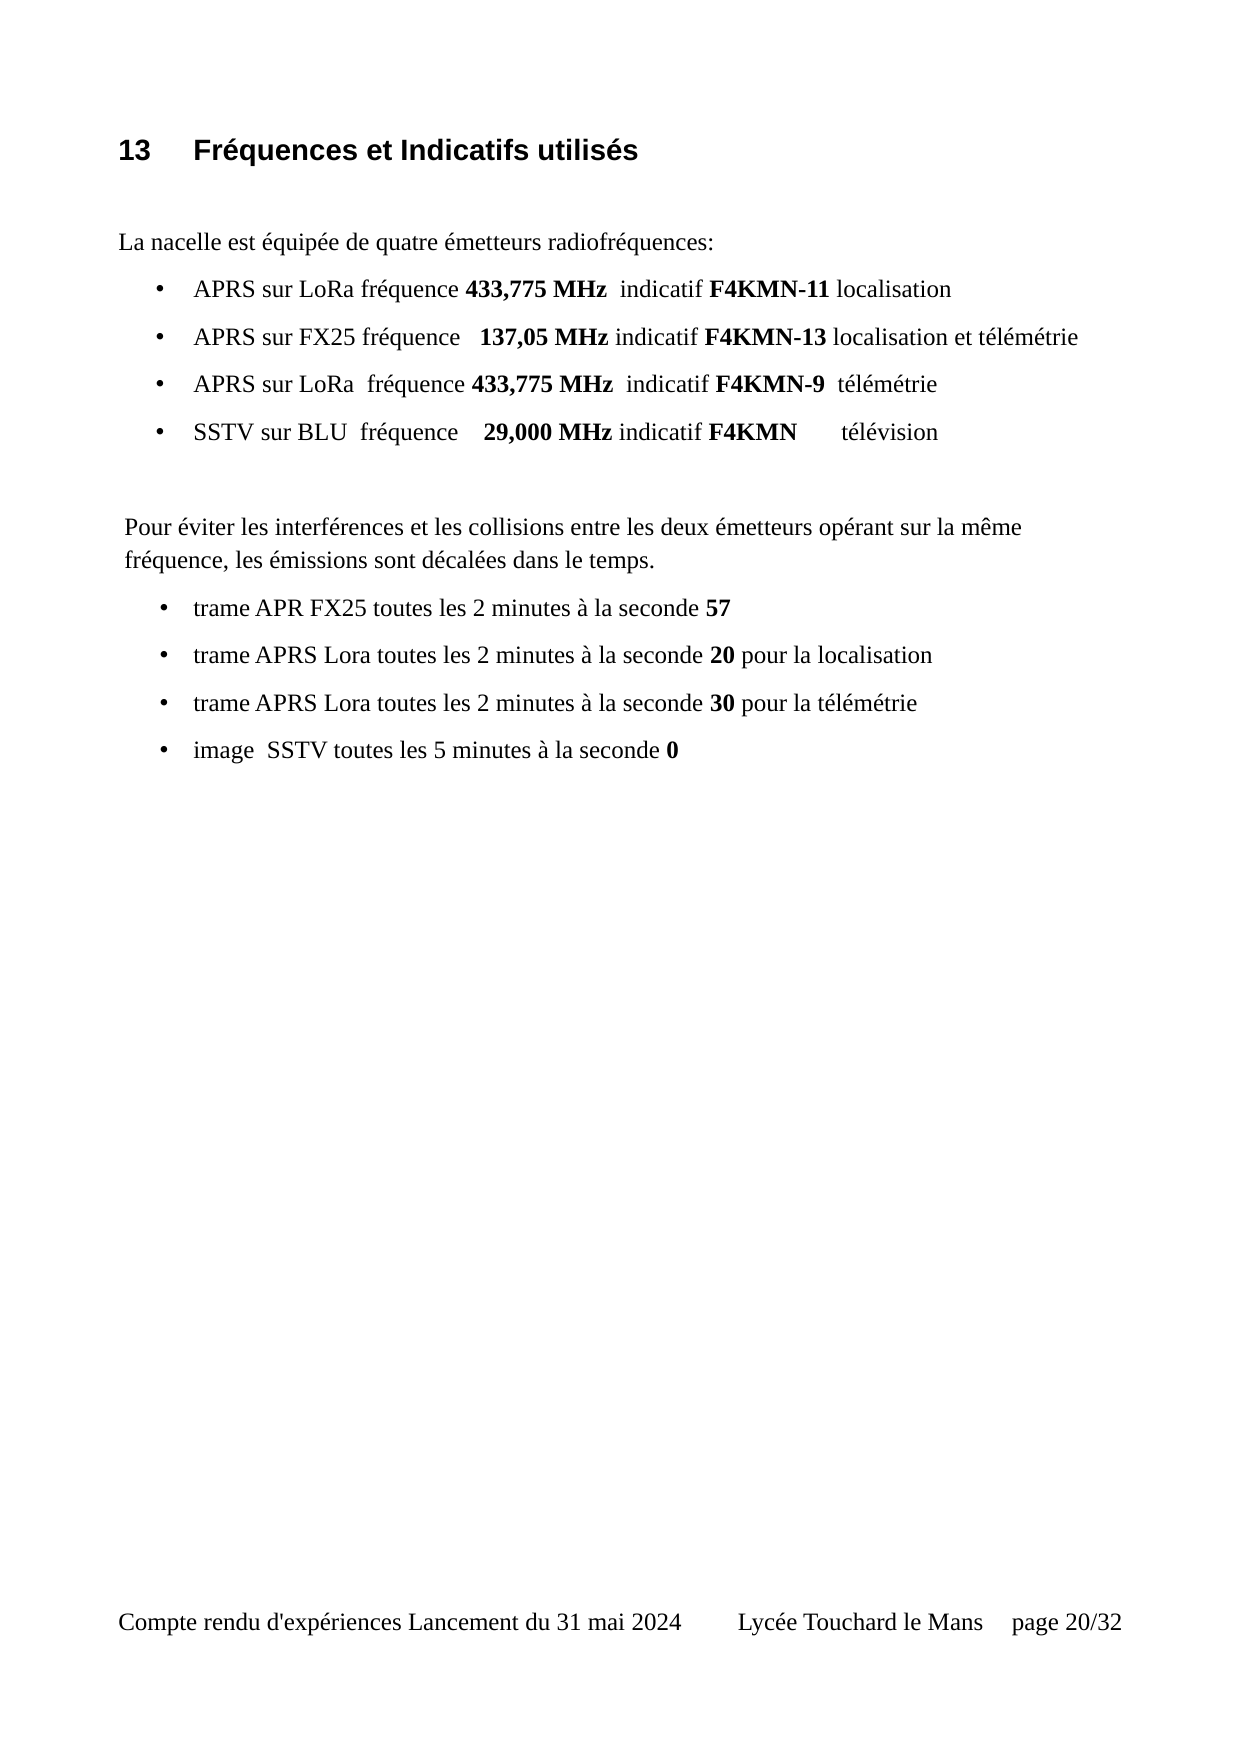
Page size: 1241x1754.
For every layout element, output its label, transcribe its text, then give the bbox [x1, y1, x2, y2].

list APRS sur LoRa fréquence 433,775 MHz indicatif F4KMN-11 localisation [156, 274, 1122, 303]
list APRS sur LoRa fréquence 433,775 MHz indicatif F4KMN-9 télémétrie [156, 369, 1122, 398]
list image SSTV toutes les 5 minutes à la seconde 0 [159, 736, 1122, 764]
subtitle Fréquences et Indicatifs utilisés [118, 133, 1122, 166]
list trame APRS Lora toutes les 2 minutes à la seconde 20 pour la localisation [159, 640, 1122, 669]
list APRS sur FX25 fréquence 137,05 MHz indicatif F4KMN-13 localisation et télémétrie [156, 322, 1122, 351]
list SSTV sur BLU fréquence 29,000 MHz indicatif F4KMN télévision [156, 417, 1122, 446]
text La nacelle est équipée de quatre émetteurs radiofréquences: [118, 227, 1122, 255]
list Pour éviter les interférences et les collisions entre les deux émetteurs opérant sur la même fréquence, les émissions sont décalées dans le temps. [124, 512, 1122, 574]
list trame APR FX25 toutes les 2 minutes à la seconde 57 [159, 593, 1122, 622]
list trame APRS Lora toutes les 2 minutes à la seconde 30 pour la télémétrie [159, 688, 1122, 717]
